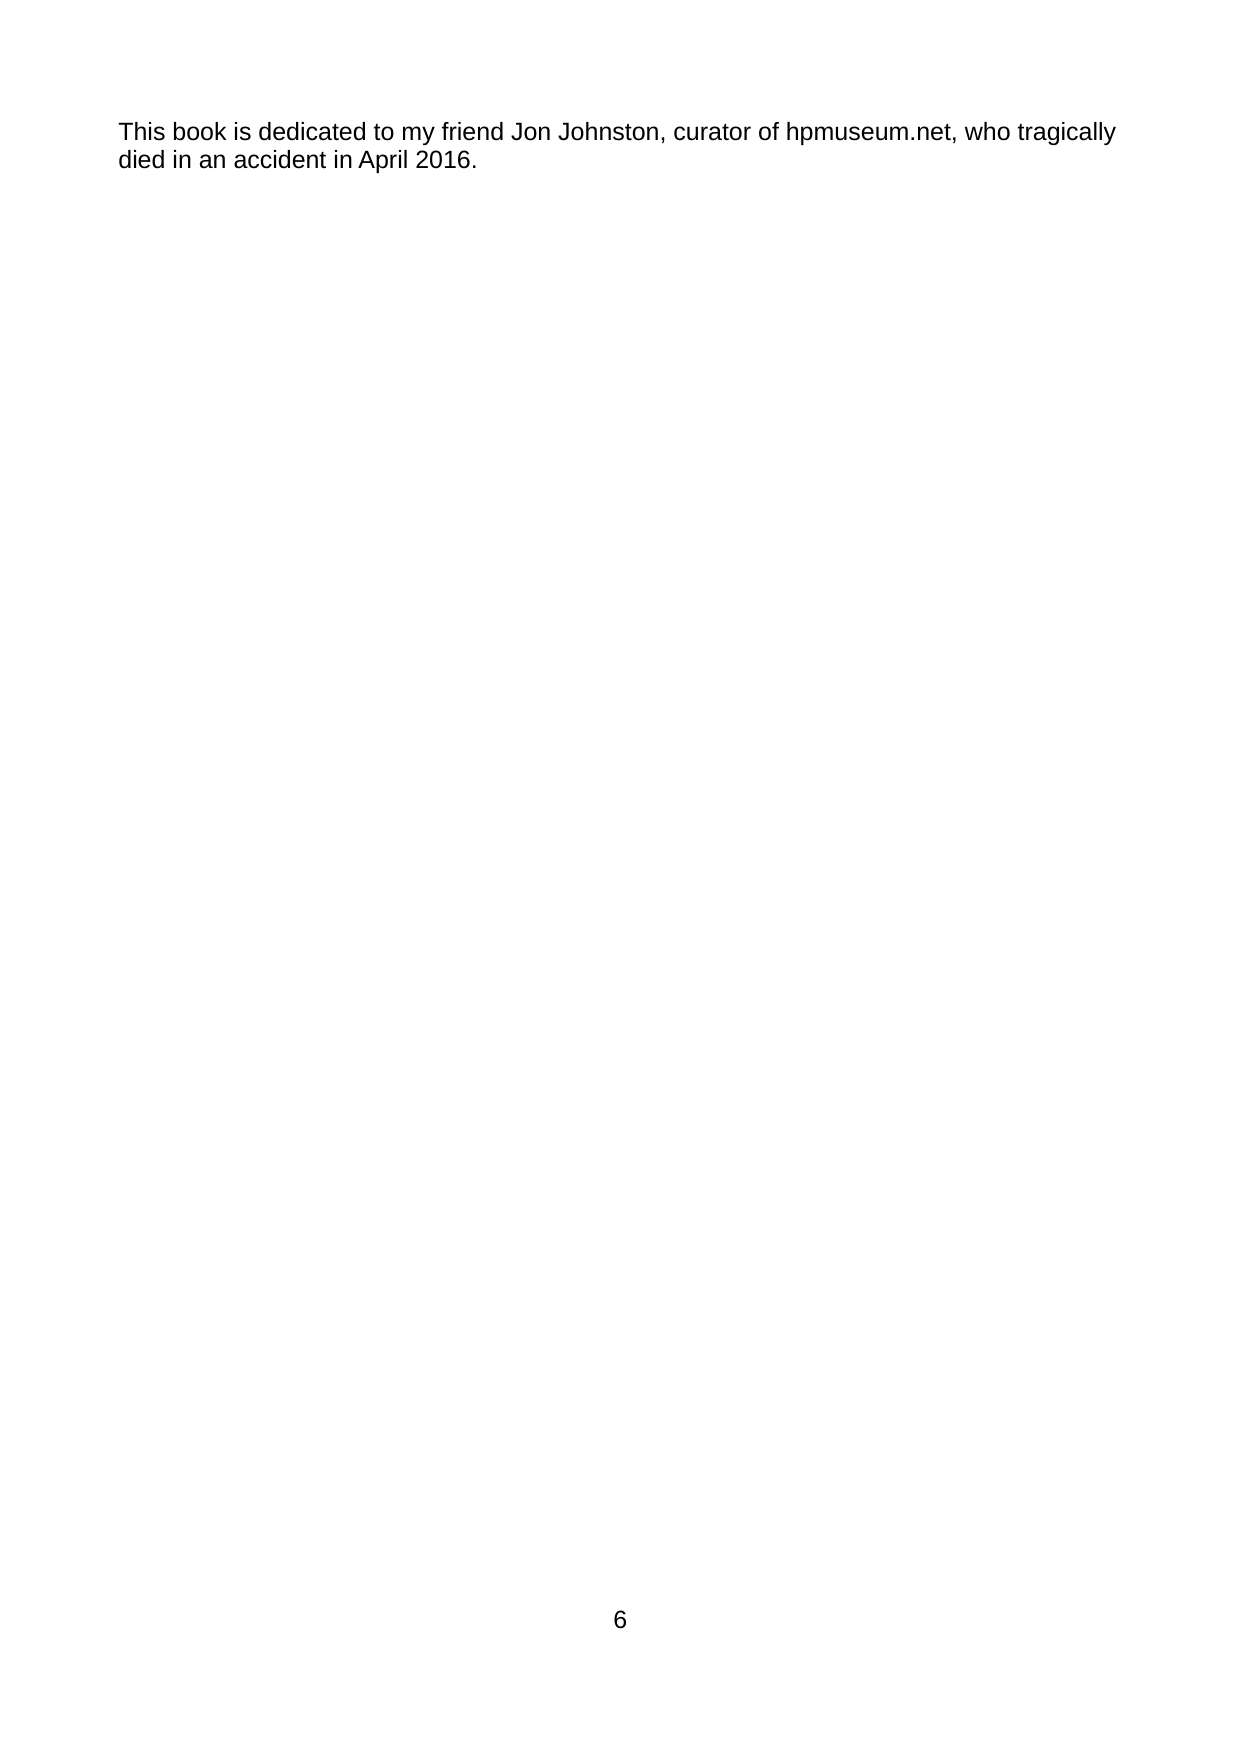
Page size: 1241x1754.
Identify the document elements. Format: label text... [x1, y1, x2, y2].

text This book is dedicated to my friend Jon Johnston, curator of hpmuseum.net, who tragically died in an accident in April 2016. [118, 118, 1122, 174]
